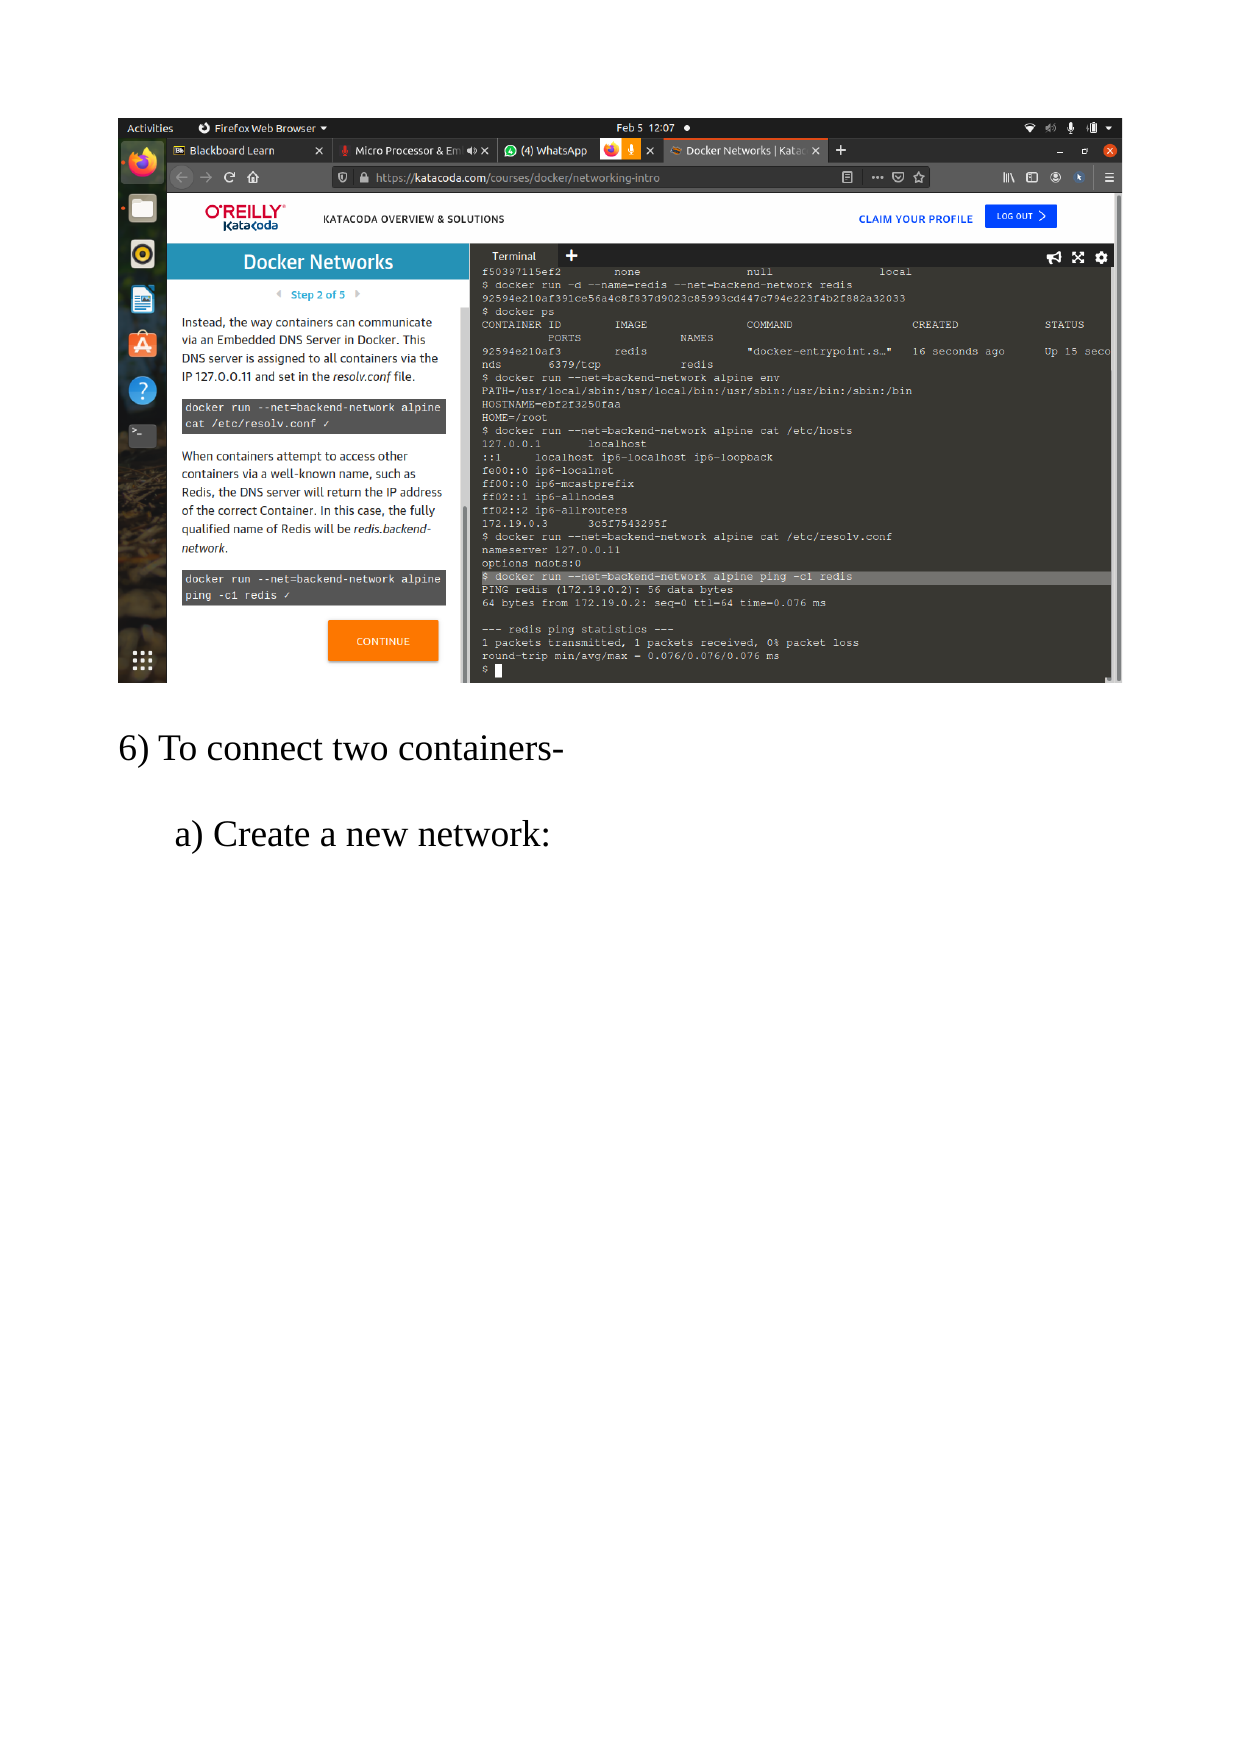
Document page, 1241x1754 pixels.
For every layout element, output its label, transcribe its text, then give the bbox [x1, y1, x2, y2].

text a) Create a new network: [118, 812, 1122, 855]
text 6) To connect two containers- [118, 726, 1122, 769]
picture [118, 118, 1123, 683]
